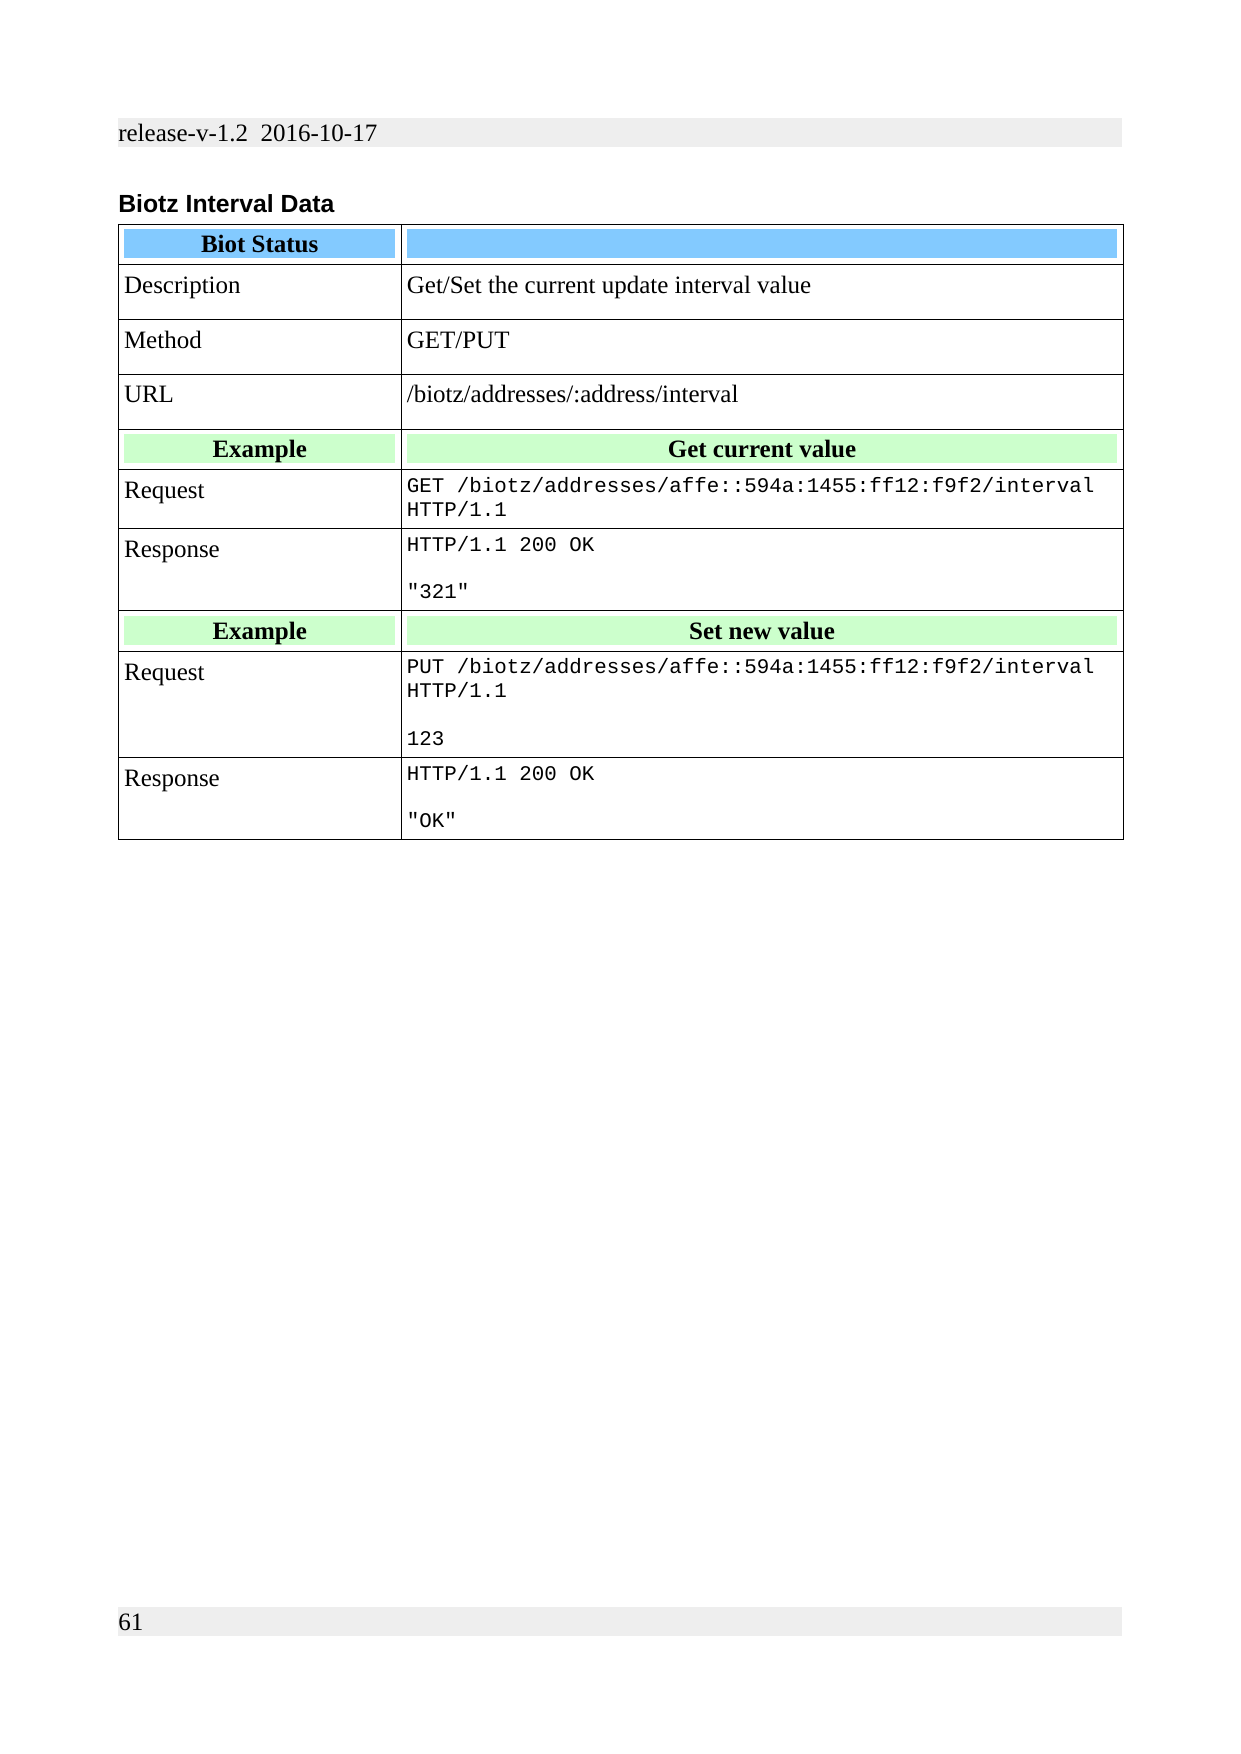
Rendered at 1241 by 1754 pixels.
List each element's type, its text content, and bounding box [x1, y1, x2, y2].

table_cell Response [119, 758, 401, 839]
table_cell Set new value [402, 611, 1123, 651]
table_cell Response [119, 529, 401, 610]
table_cell HTTP/1.1 200 OK "OK" [402, 758, 1123, 839]
table_header GET /biotz/addresses/affe::594a:1455:ff12:f9f2/interval HTTP/1.1 [402, 470, 1123, 528]
table_header Request [119, 470, 401, 528]
table_cell Example [119, 430, 401, 469]
subtitle Biotz Interval Data [118, 189, 1122, 217]
table_cell Get/Set the current update interval value [402, 265, 1123, 319]
table_cell URL [119, 375, 401, 429]
table_cell PUT /biotz/addresses/affe::594a:1455:ff12:f9f2/interval HTTP/1.1 123 [402, 652, 1123, 757]
table_header Biot Status [119, 225, 401, 264]
table_cell GET/PUT [402, 320, 1123, 374]
table_cell /biotz/addresses/:address/interval [402, 375, 1123, 429]
table_header [402, 225, 1123, 264]
table_cell HTTP/1.1 200 OK "321" [402, 529, 1123, 610]
table_cell Example [119, 611, 401, 651]
table_cell Method [119, 320, 401, 374]
table_cell Description [119, 265, 401, 319]
table_cell Get current value [402, 430, 1123, 469]
table_cell Request [119, 652, 401, 757]
